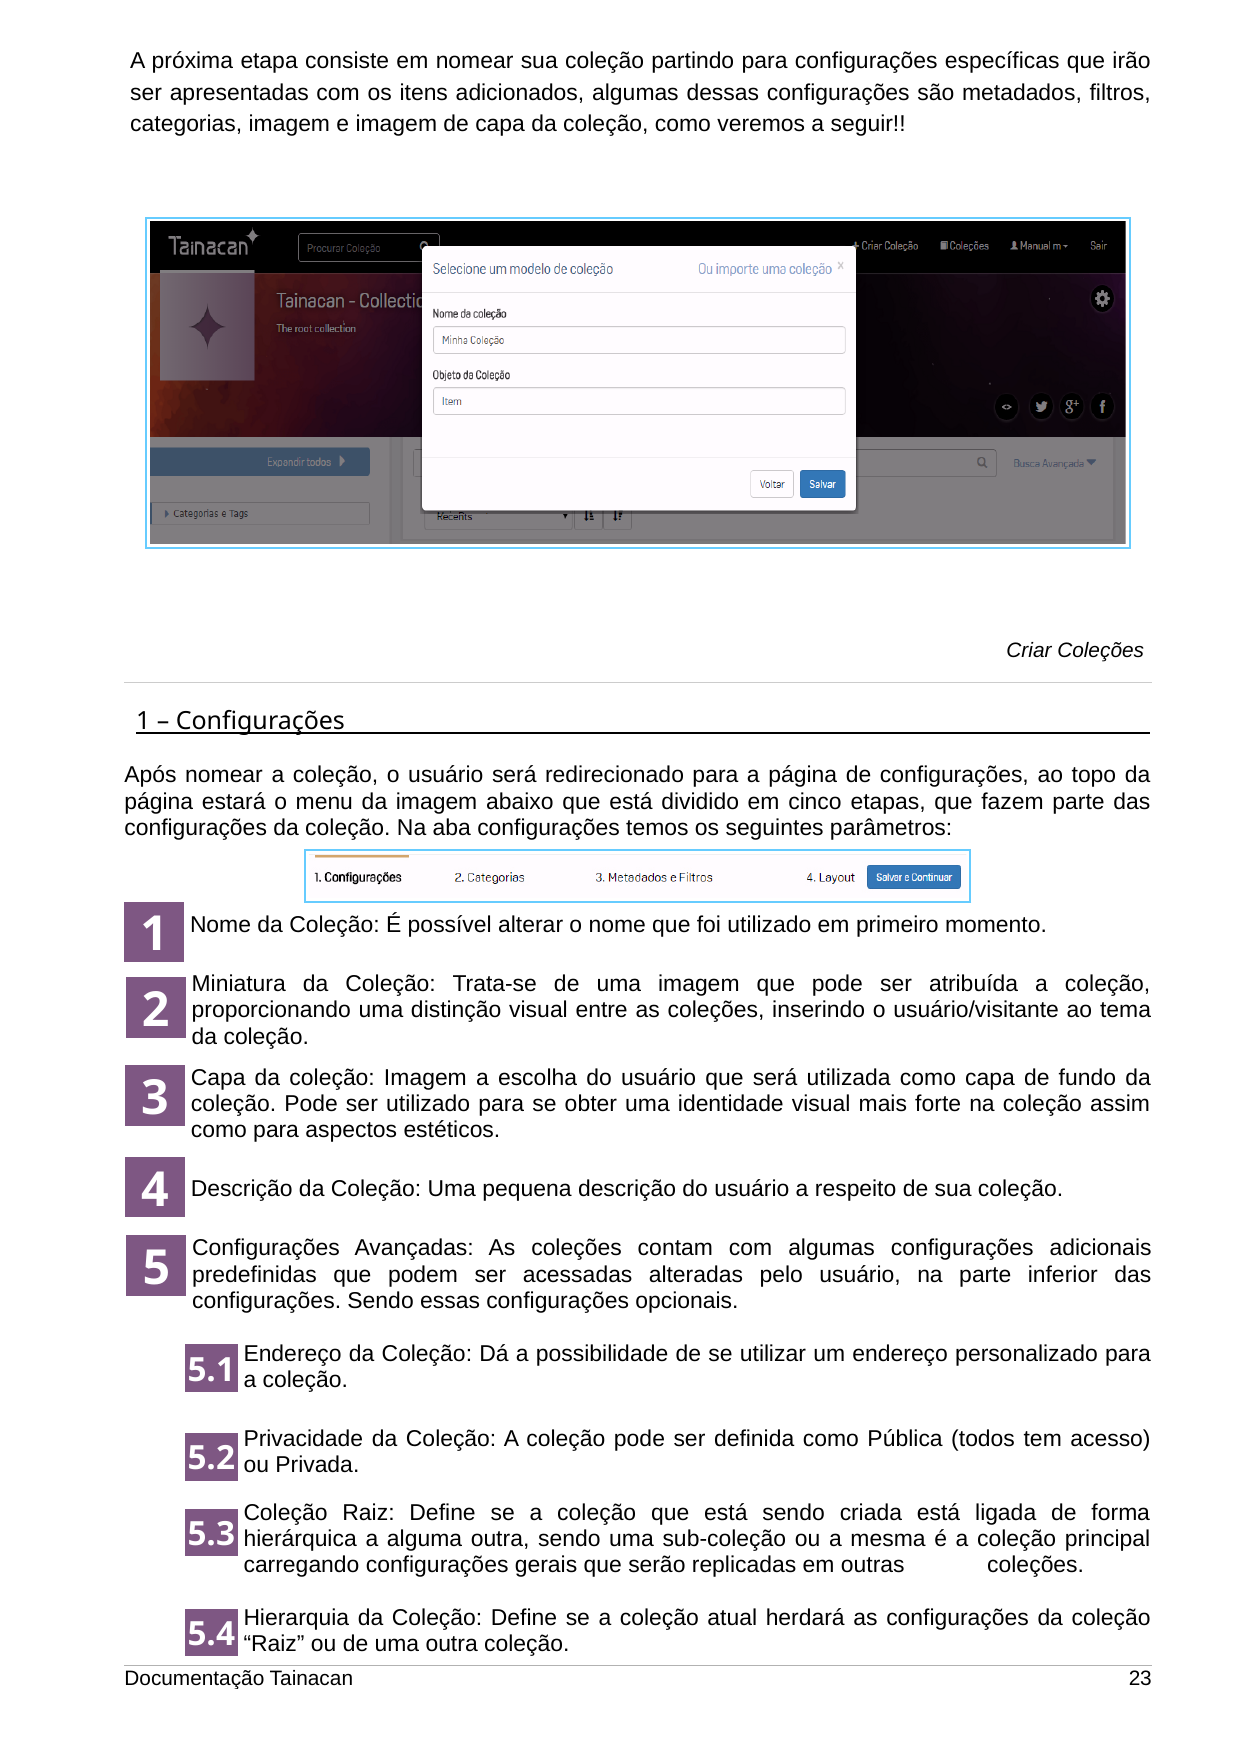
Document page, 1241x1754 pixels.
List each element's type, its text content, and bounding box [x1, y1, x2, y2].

picture [309, 854, 967, 898]
text Configurações Avançadas: As coleções contam com algumas configurações adicionais predefinidas que podem ser acessadas alteradas pelo usuário, na parte inferior das configurações. Sendo essas configurações opcionais. [130, 1234, 1152, 1313]
text Privacidade da Coleção: A coleção pode ser definida como Pública (todos tem acesso) ou Privada. [130, 1425, 1152, 1478]
text Hierarquia da Coleção: Define se a coleção atual herdará as configurações da coleção “Raiz” ou de uma outra coleção. [130, 1604, 1152, 1657]
text A próxima etapa consiste em nomear sua coleção partindo para configurações específicas que irão ser apresentadas com os itens adicionados, algumas dessas configurações são metadados, filtros, categorias, imagem e imagem de capa da coleção, como veremos a seguir!! [130, 47, 1152, 137]
text Após nomear a coleção, o usuário será redirecionado para a página de configurações, ao topo da página estará o menu da imagem abaixo que está dividido em cinco etapas, que fazem parte das configurações da coleção. Na aba configurações temos os seguintes parâmetros: [124, 761, 1152, 840]
text Descrição da Coleção: Uma pequena descrição do usuário a respeito de sua coleção. [185, 1175, 1152, 1202]
picture [150, 221, 1126, 544]
table_header Criar Coleções [124, 632, 1152, 682]
text [147, 219, 1129, 547]
text Capa da coleção: Imagem a escolha do usuário que será utilizada como capa de fundo da coleção. Pode ser utilizado para se obter uma identidade visual mais forte na coleção assim como para aspectos estéticos. [130, 1064, 1152, 1143]
text Miniatura da Coleção: Trata-se de uma imagem que pode ser atribuída a coleção, proporcionando uma distinção visual entre as coleções, inserindo o usuário/visitante ao tema da coleção. [130, 970, 1152, 1049]
text Coleção Raiz: Define se a coleção que está sendo criada está ligada de forma hierárquica a alguma outra, sendo uma sub-coleção ou a mesma é a coleção principal carregando configurações gerais que serão replicadas em outras coleções. [130, 1498, 1152, 1577]
text Endereço da Coleção: Dá a possibilidade de se utilizar um endereço personalizado para a coleção. [130, 1340, 1152, 1392]
text Nome da Coleção: É possível alterar o nome que foi utilizado em primeiro momento. [130, 885, 1152, 937]
text [306, 851, 969, 901]
subtitle 1 – Configurações [136, 703, 1152, 737]
